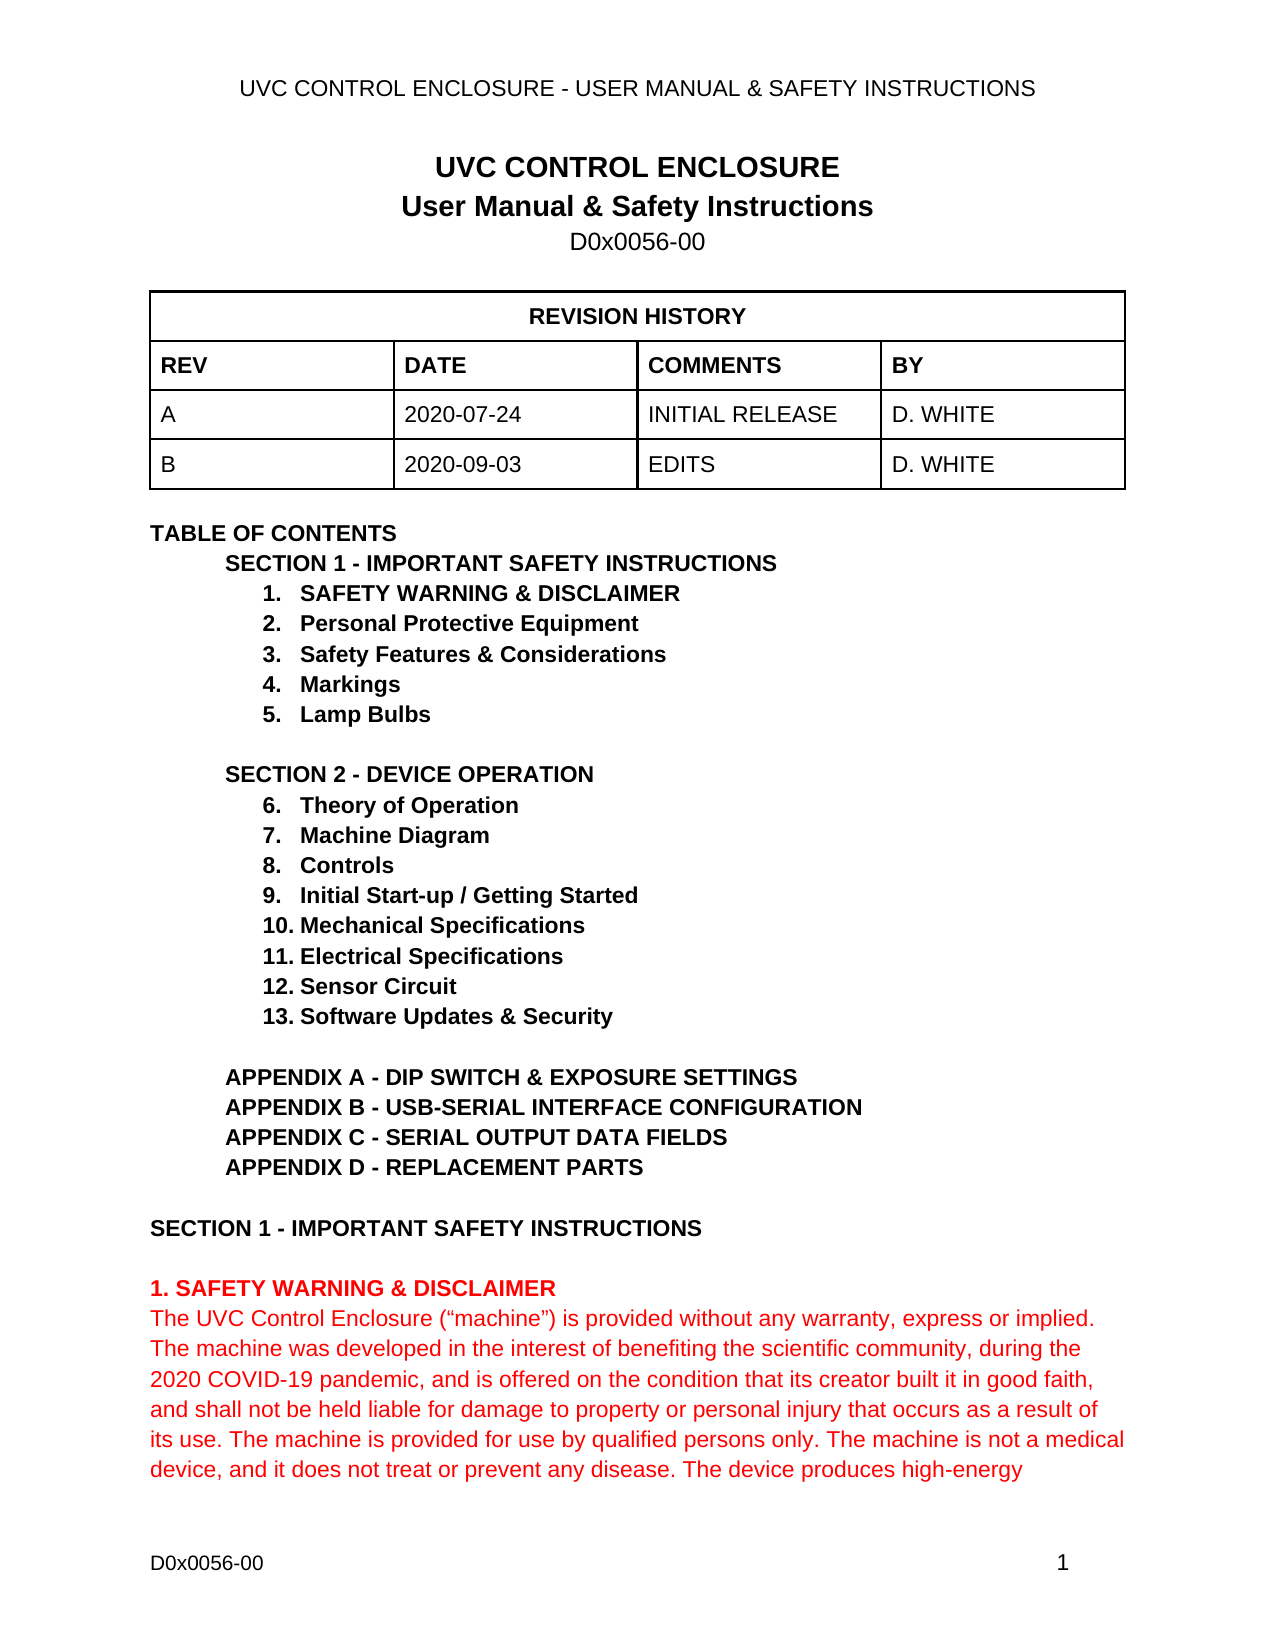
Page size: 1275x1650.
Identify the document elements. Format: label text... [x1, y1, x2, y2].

list Markings [262, 671, 1125, 697]
text The UVC Control Enclosure (“machine”) is provided without any warranty, express or implied. The machine was developed in the interest of benefiting the scientific community, during the 2020 COVID-19 pandemic, and is offered on the condition that its creator built it in good faith, and shall not be held liable for damage to property or personal injury that occurs as a result of its use. The machine is provided for use by qualified persons only. The machine is not a medical device, and it does not treat or prevent any disease. The device produces high-energy [150, 1305, 1125, 1482]
text TABLE OF CONTENTS [150, 520, 1125, 546]
text APPENDIX D - REPLACEMENT PARTS [225, 1154, 1125, 1180]
list Initial Start-up / Getting Started [262, 882, 1125, 908]
text UVC CONTROL ENCLOSURE [150, 150, 1125, 183]
text 1. SAFETY WARNING & DISCLAIMER [150, 1275, 1125, 1301]
list Safety Features & Considerations [262, 641, 1125, 667]
table_cell A [151, 391, 393, 438]
table_cell D. WHITE [882, 440, 1124, 487]
text D0x0056-00 [150, 227, 1125, 256]
table_cell EDITS [639, 440, 880, 487]
text SECTION 1 - IMPORTANT SAFETY INSTRUCTIONS [225, 550, 1125, 576]
list Controls [262, 852, 1125, 878]
table_cell DATE [395, 342, 636, 389]
table_header REVISION HISTORY [151, 293, 1124, 339]
table_cell B [151, 440, 393, 487]
list Mechanical Specifications [262, 912, 1125, 939]
list SAFETY WARNING & DISCLAIMER [262, 580, 1125, 606]
table_cell 2020-07-24 [395, 391, 636, 438]
text APPENDIX B - USB-SERIAL INTERFACE CONFIGURATION [225, 1094, 1125, 1120]
table_cell REV [151, 342, 393, 389]
list Electrical Specifications [262, 943, 1125, 969]
table_cell 2020-09-03 [395, 440, 636, 487]
table_cell BY [882, 342, 1124, 389]
table_cell COMMENTS [639, 342, 880, 389]
table_cell D. WHITE [882, 391, 1124, 438]
text APPENDIX A - DIP SWITCH & EXPOSURE SETTINGS [225, 1063, 1125, 1090]
list Sensor Circuit [262, 973, 1125, 999]
table_cell INITIAL RELEASE [639, 391, 880, 438]
text SECTION 2 - DEVICE OPERATION [225, 761, 1125, 788]
text APPENDIX C - SERIAL OUTPUT DATA FIELDS [225, 1124, 1125, 1150]
list Lamp Bulbs [262, 701, 1125, 727]
text User Manual & Safety Instructions [150, 188, 1125, 222]
text SECTION 1 - IMPORTANT SAFETY INSTRUCTIONS [150, 1214, 1125, 1241]
list Theory of Operation [262, 792, 1125, 818]
list Personal Protective Equipment [262, 610, 1125, 637]
list Software Updates & Security [262, 1003, 1125, 1029]
list Machine Diagram [262, 822, 1125, 848]
